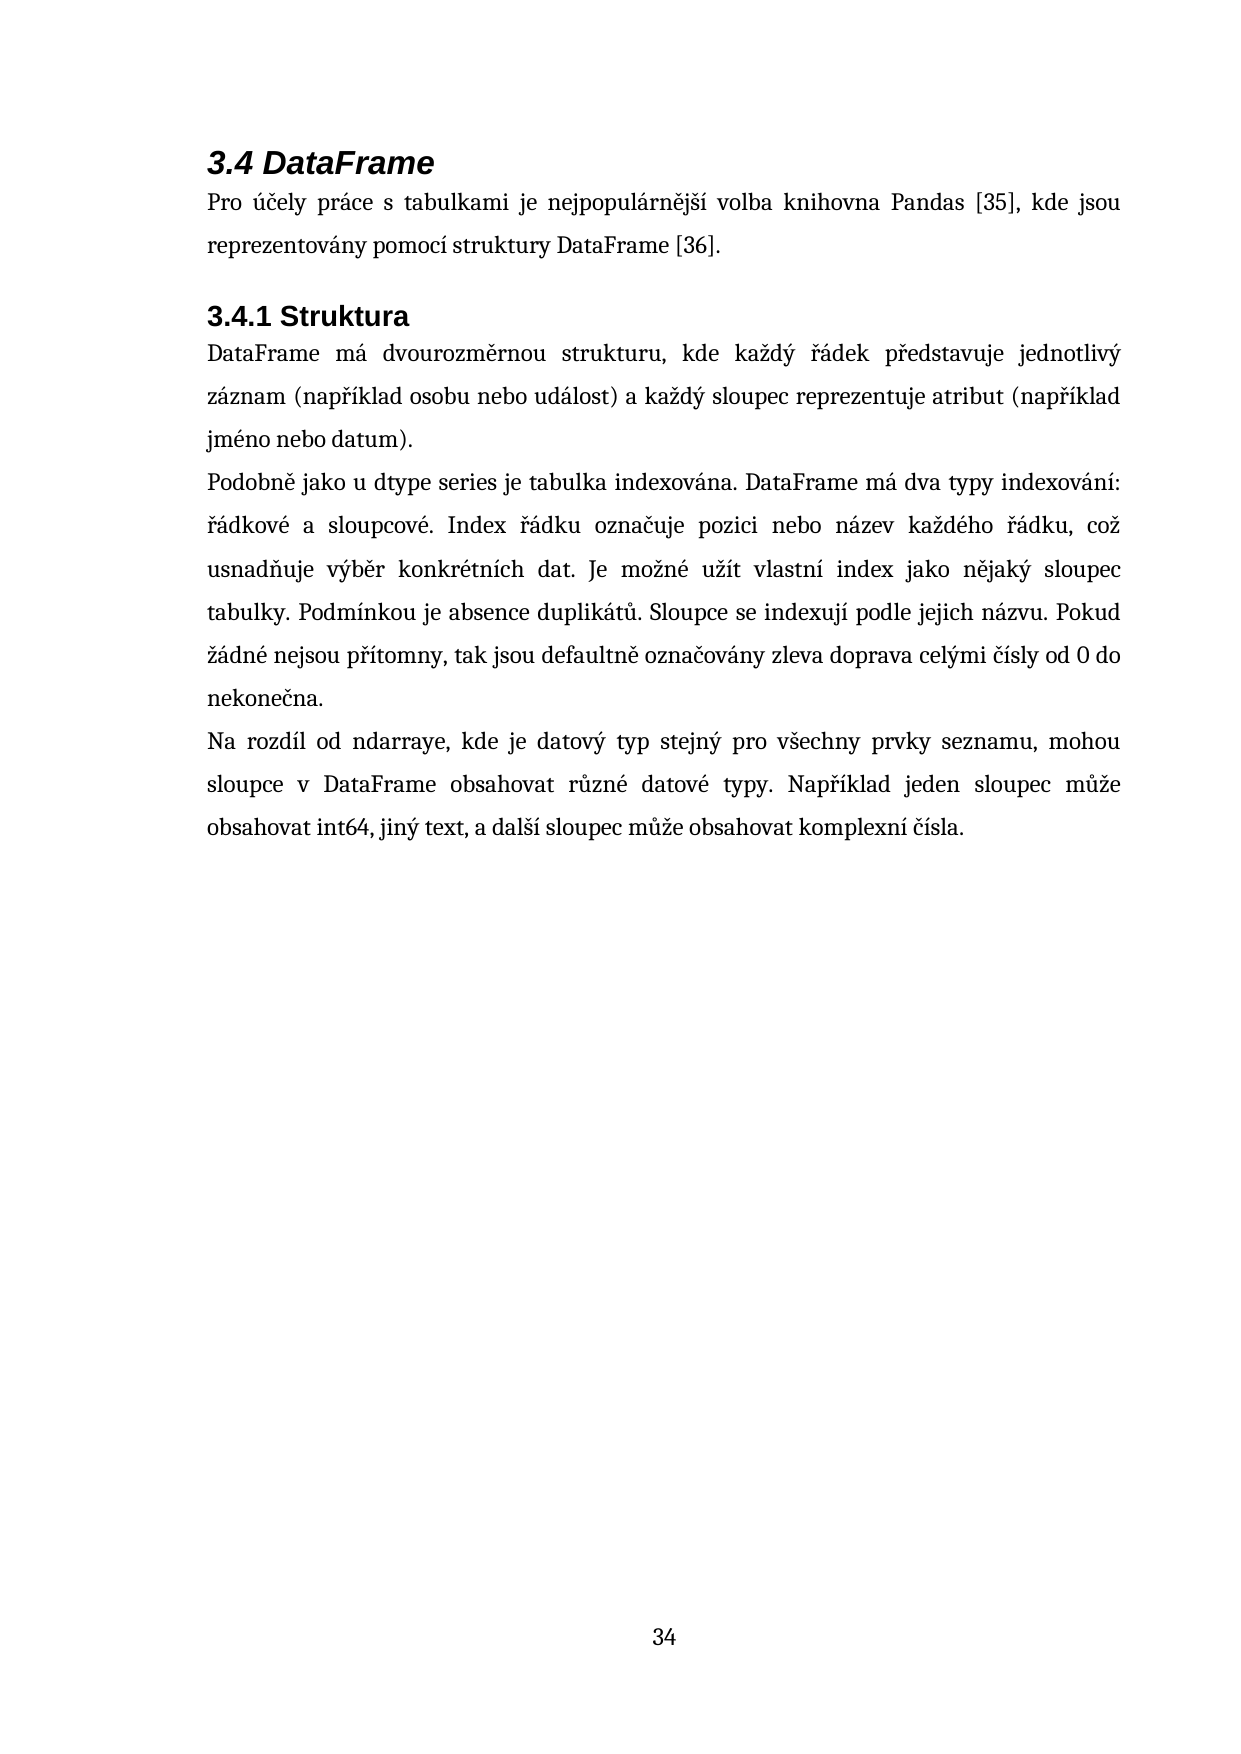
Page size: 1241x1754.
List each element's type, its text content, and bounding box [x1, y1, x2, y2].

text Pro účely práce s tabulkami je nejpopulárnější volba knihovna Pandas [35], kde jsou reprezentovány pomocí struktury DataFrame [36]. [207, 188, 1122, 260]
text Podobně jako u dtype series je tabulka indexována. DataFrame má dva typy indexování: řádkové a sloupcové. Index řádku označuje pozici nebo název každého řádku, což usnadňuje výběr konkrétních dat. Je možné užít vlastní index jako nějaký sloupec tabulky. Podmínkou je absence duplikátů. Sloupce se indexují podle jejich názvu. Pokud žádné nejsou přítomny, tak jsou defaultně označovány zleva doprava celými čísly od 0 do nekonečna. Na rozdíl od ndarraye, kde je datový typ stejný pro všechny prvky seznamu, mohou sloupce v DataFrame obsahovat různé datové typy. Například jeden sloupec může obsahovat int64, jiný text, a další sloupec může obsahovat komplexní čísla. [207, 468, 1122, 842]
text DataFrame má dvourozměrnou strukturu, kde každý řádek představuje jednotlivý záznam (například osobu nebo událost) a každý sloupec reprezentuje atribut (například jméno nebo datum). [207, 339, 1122, 454]
subtitle 3.4 DataFrame [207, 143, 1122, 182]
subtitle 3.4.1 Struktura [207, 299, 1122, 333]
